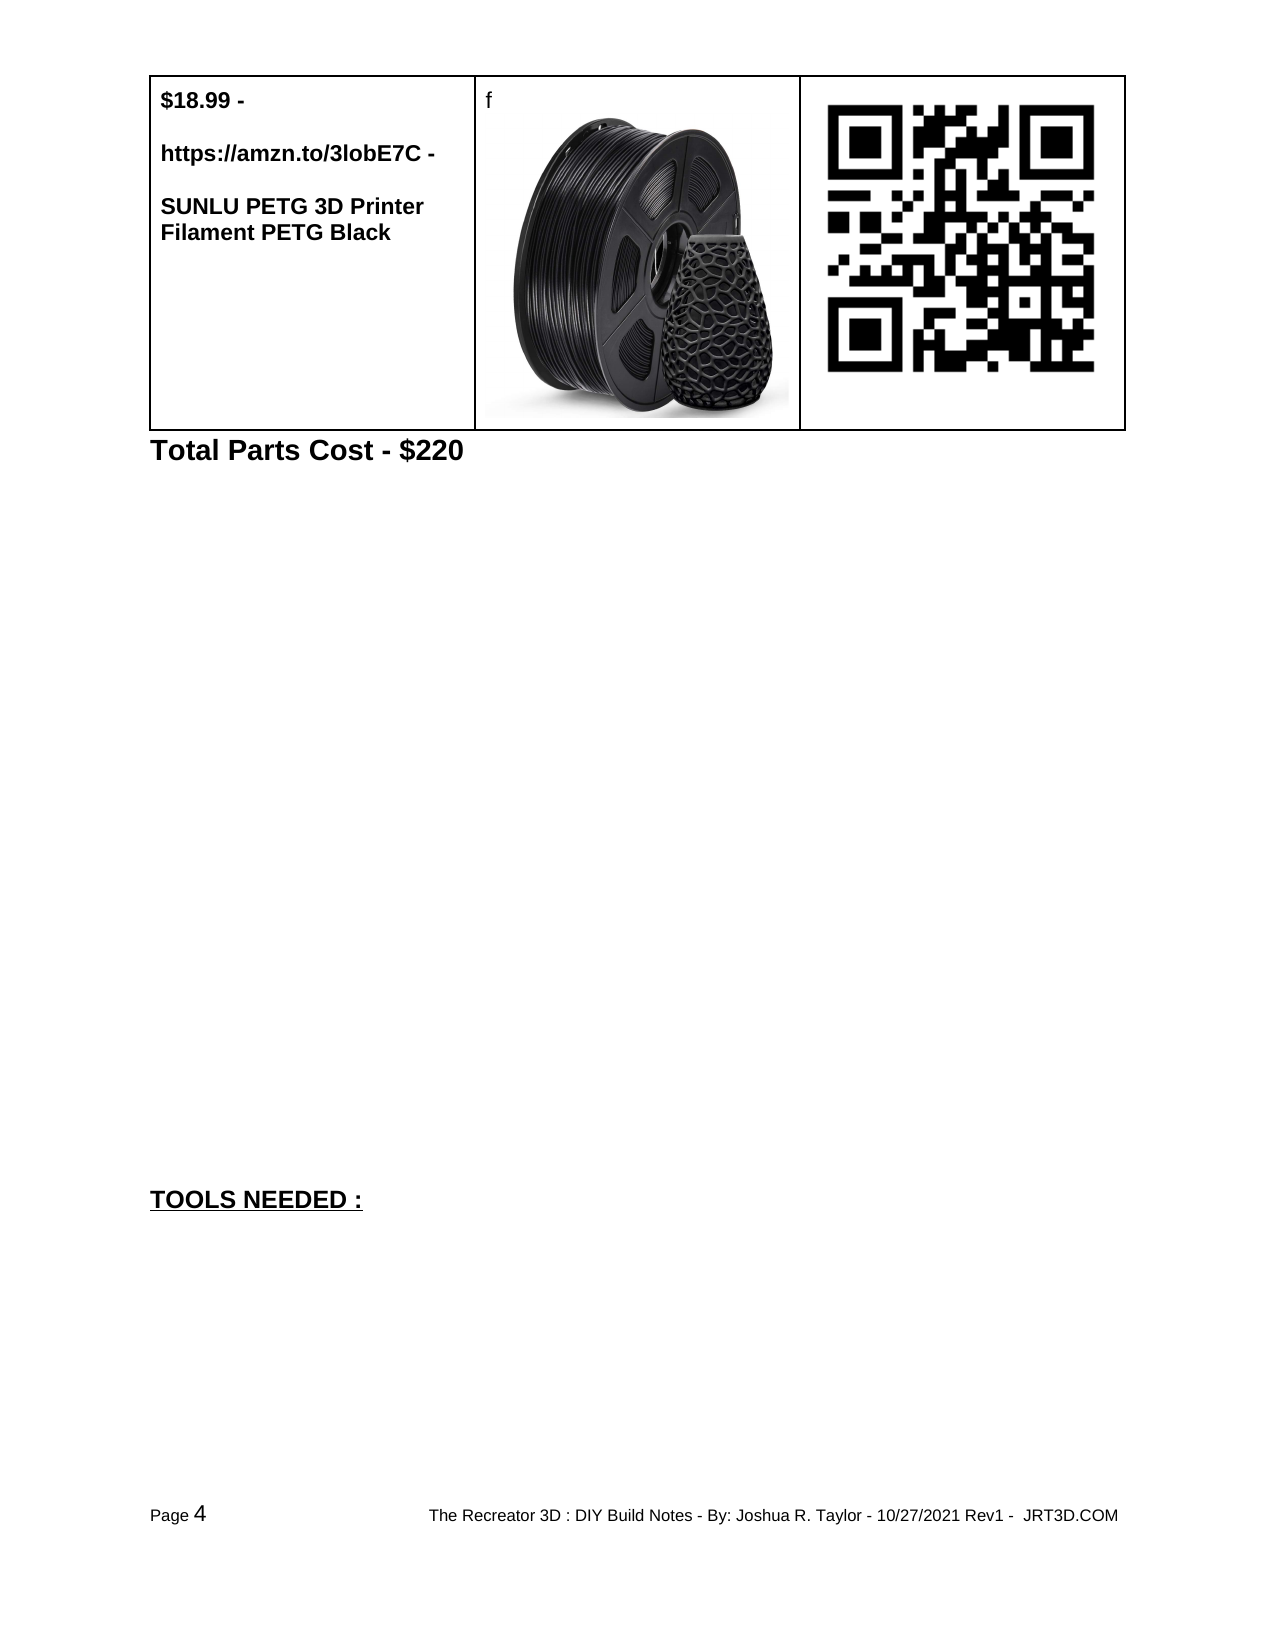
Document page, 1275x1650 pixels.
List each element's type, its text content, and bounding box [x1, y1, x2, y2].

text TOOLS NEEDED : [150, 1185, 1125, 1214]
table_header f [476, 77, 799, 428]
table_header [801, 77, 1124, 428]
text Total Parts Cost - $220 [150, 433, 1125, 466]
table_header $18.99 - https://amzn.to/3lobE7C - SUNLU PETG 3D Printer Filament PETG Black [151, 77, 474, 428]
